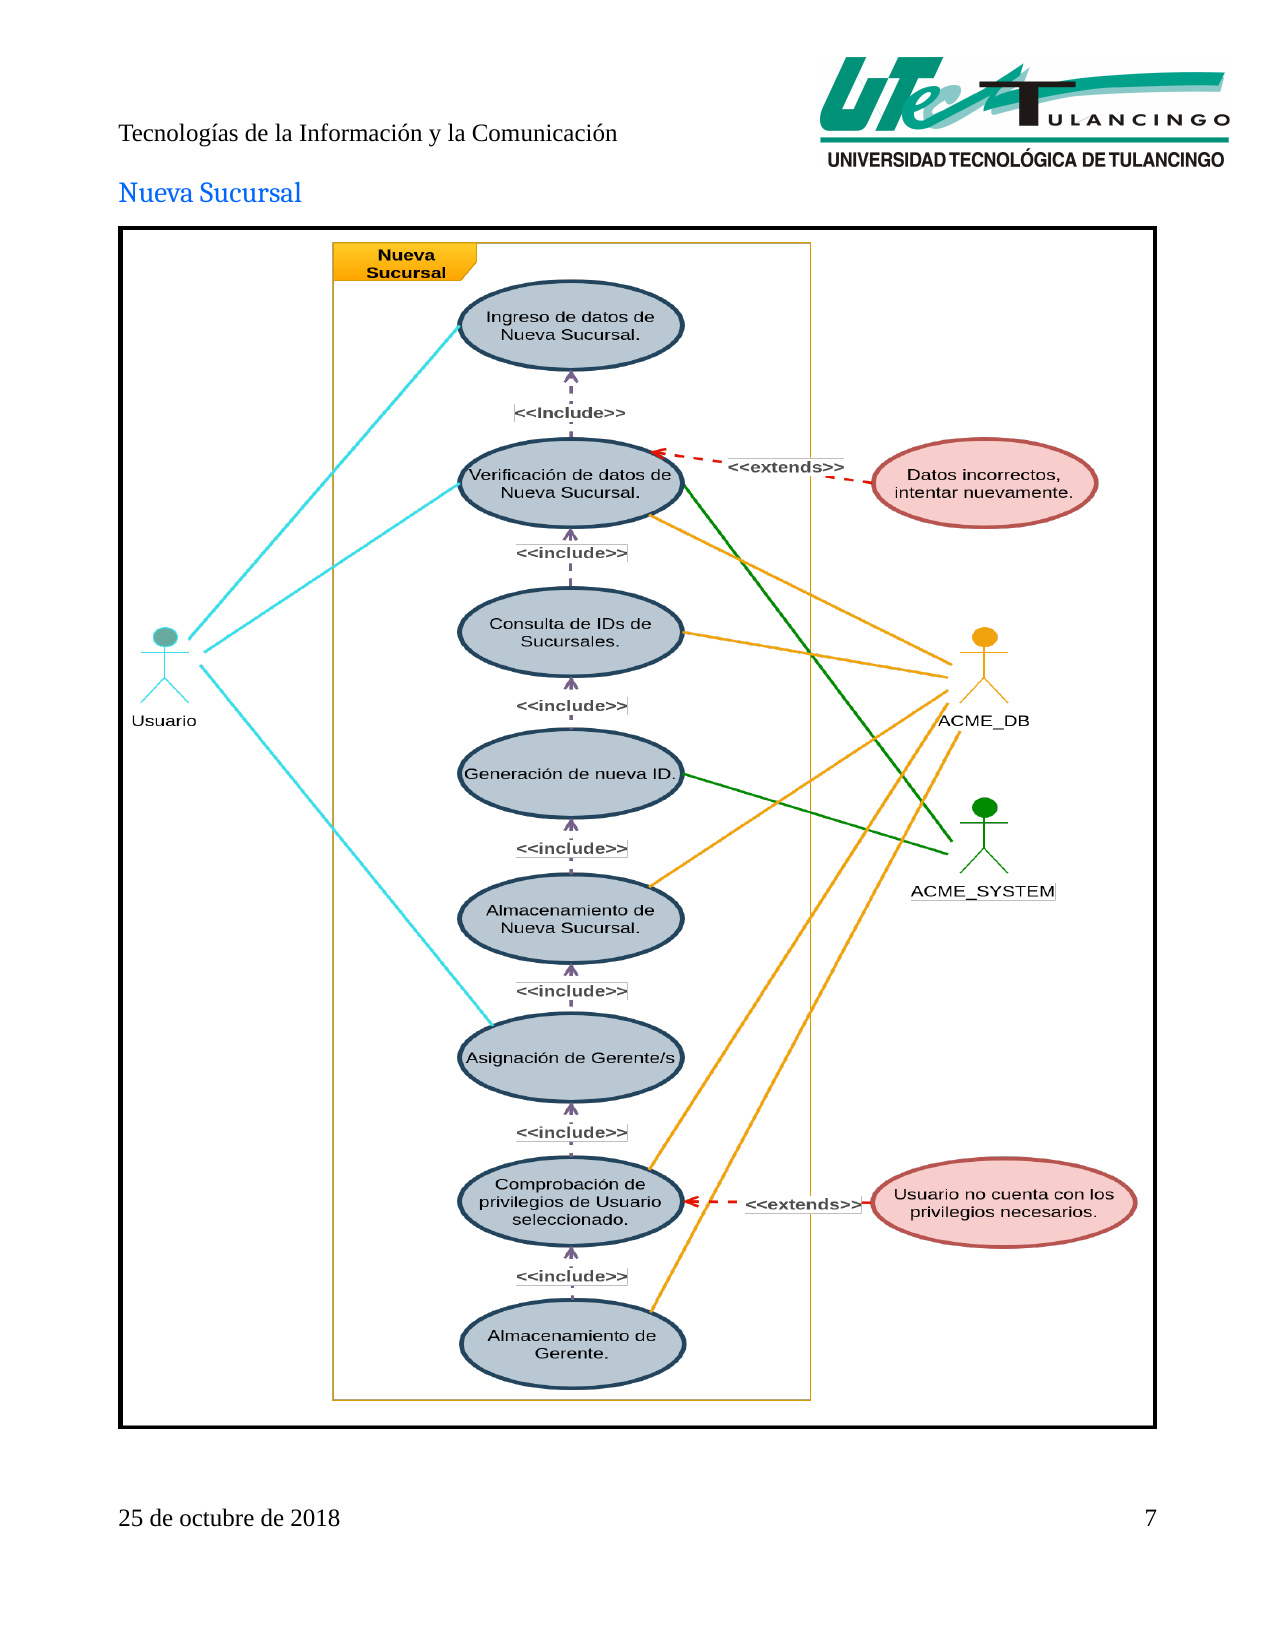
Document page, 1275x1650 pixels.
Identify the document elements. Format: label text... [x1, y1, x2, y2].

picture [118, 226, 1157, 1429]
picture [820, 57, 1230, 167]
text Nueva Sucursal [118, 176, 1157, 210]
